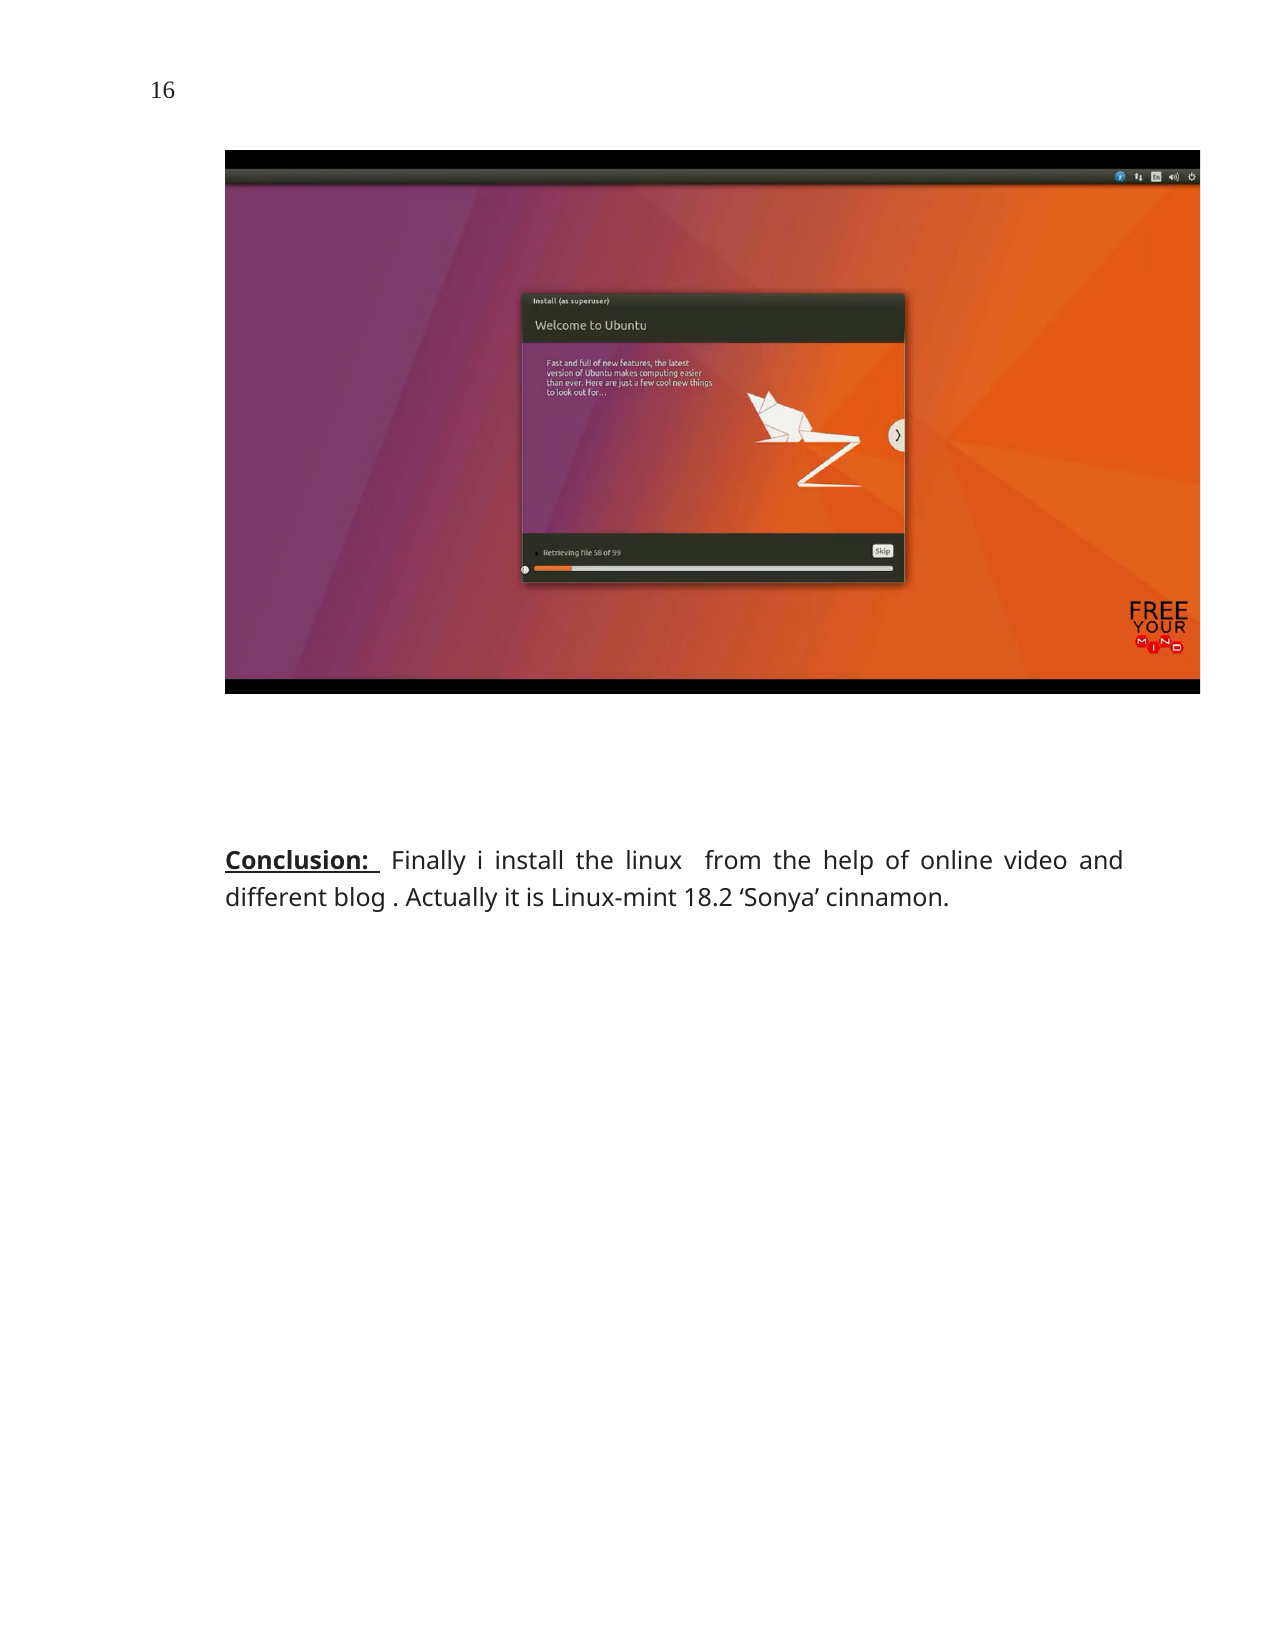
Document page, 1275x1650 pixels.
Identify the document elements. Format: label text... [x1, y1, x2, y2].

list Conclusion: Finally i install the linux from the help of online video and different blog . Actually it is Linux-mint 18.2 ‘Sonya’ cinnamon. [225, 842, 1125, 913]
picture [225, 150, 1200, 694]
